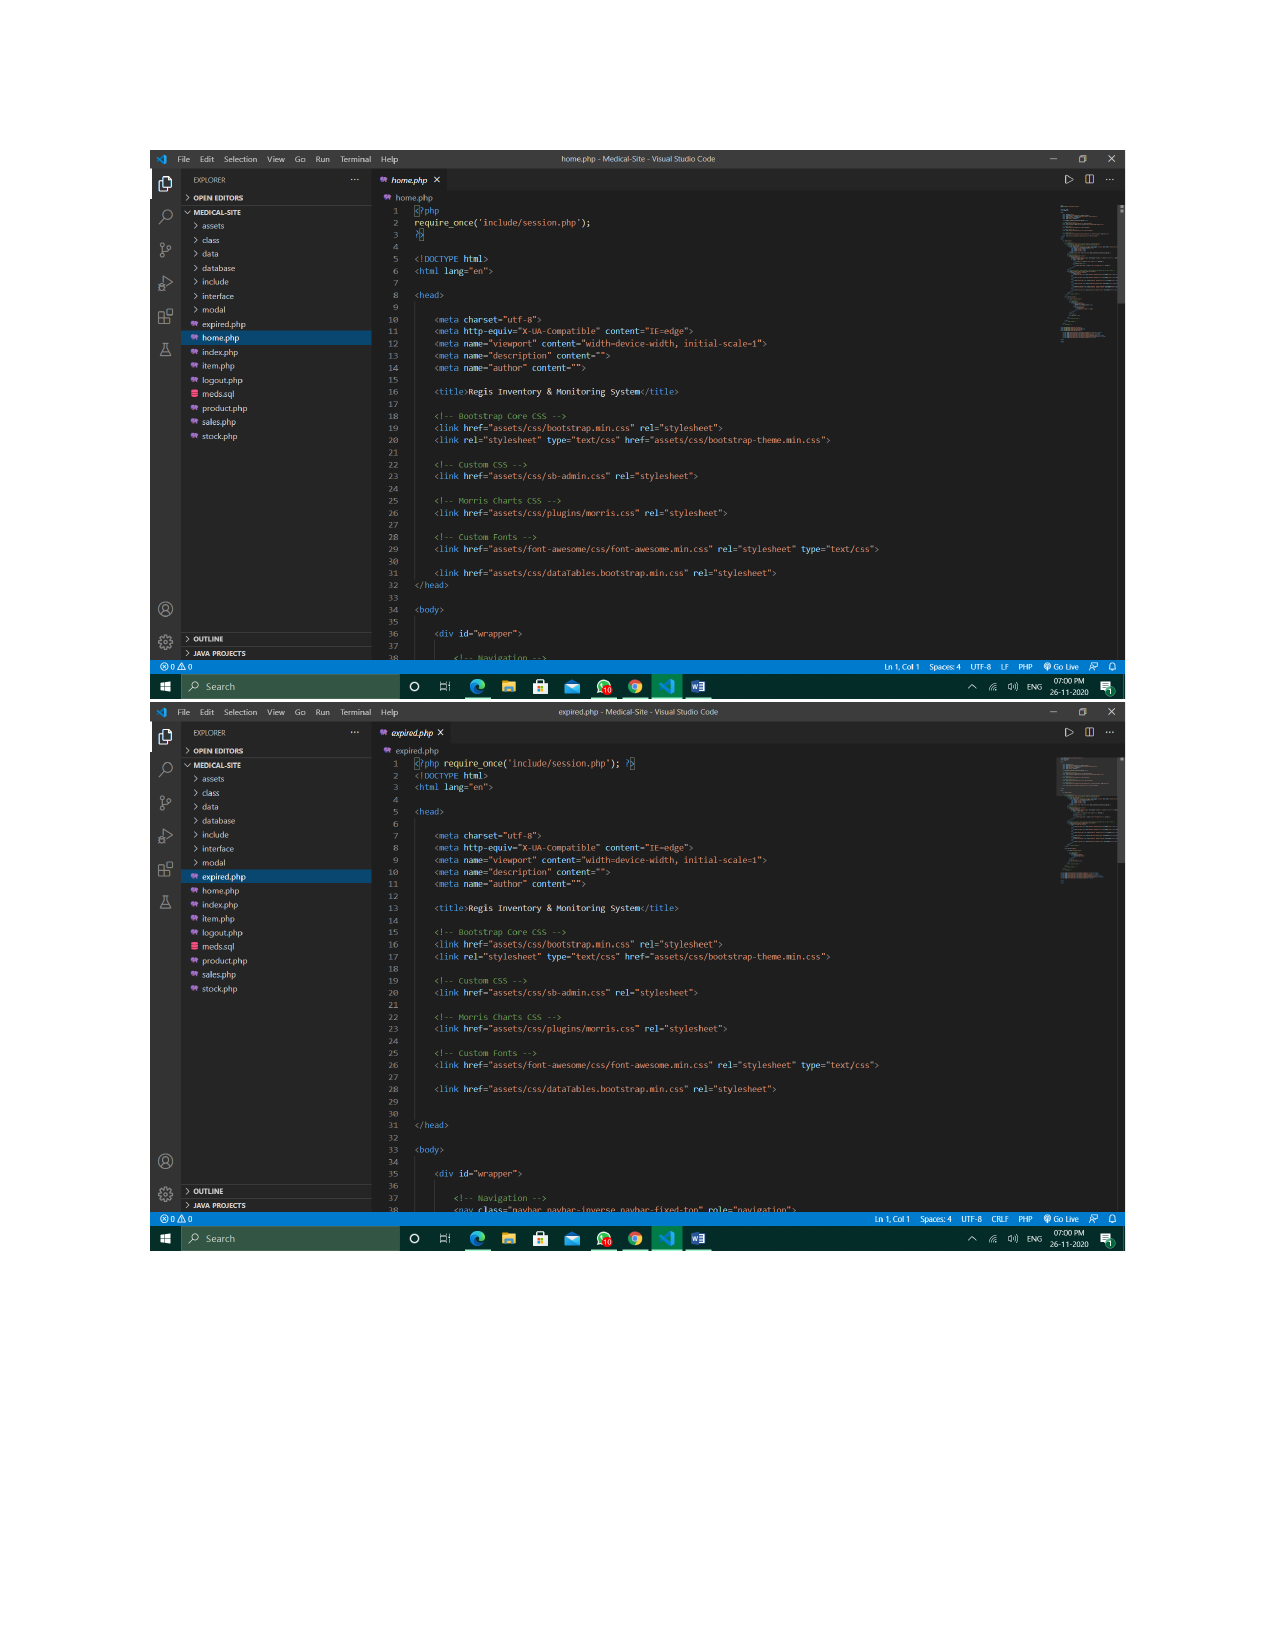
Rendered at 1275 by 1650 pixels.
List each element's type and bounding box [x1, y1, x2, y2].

picture [150, 150, 1125, 699]
picture [150, 702, 1125, 1251]
